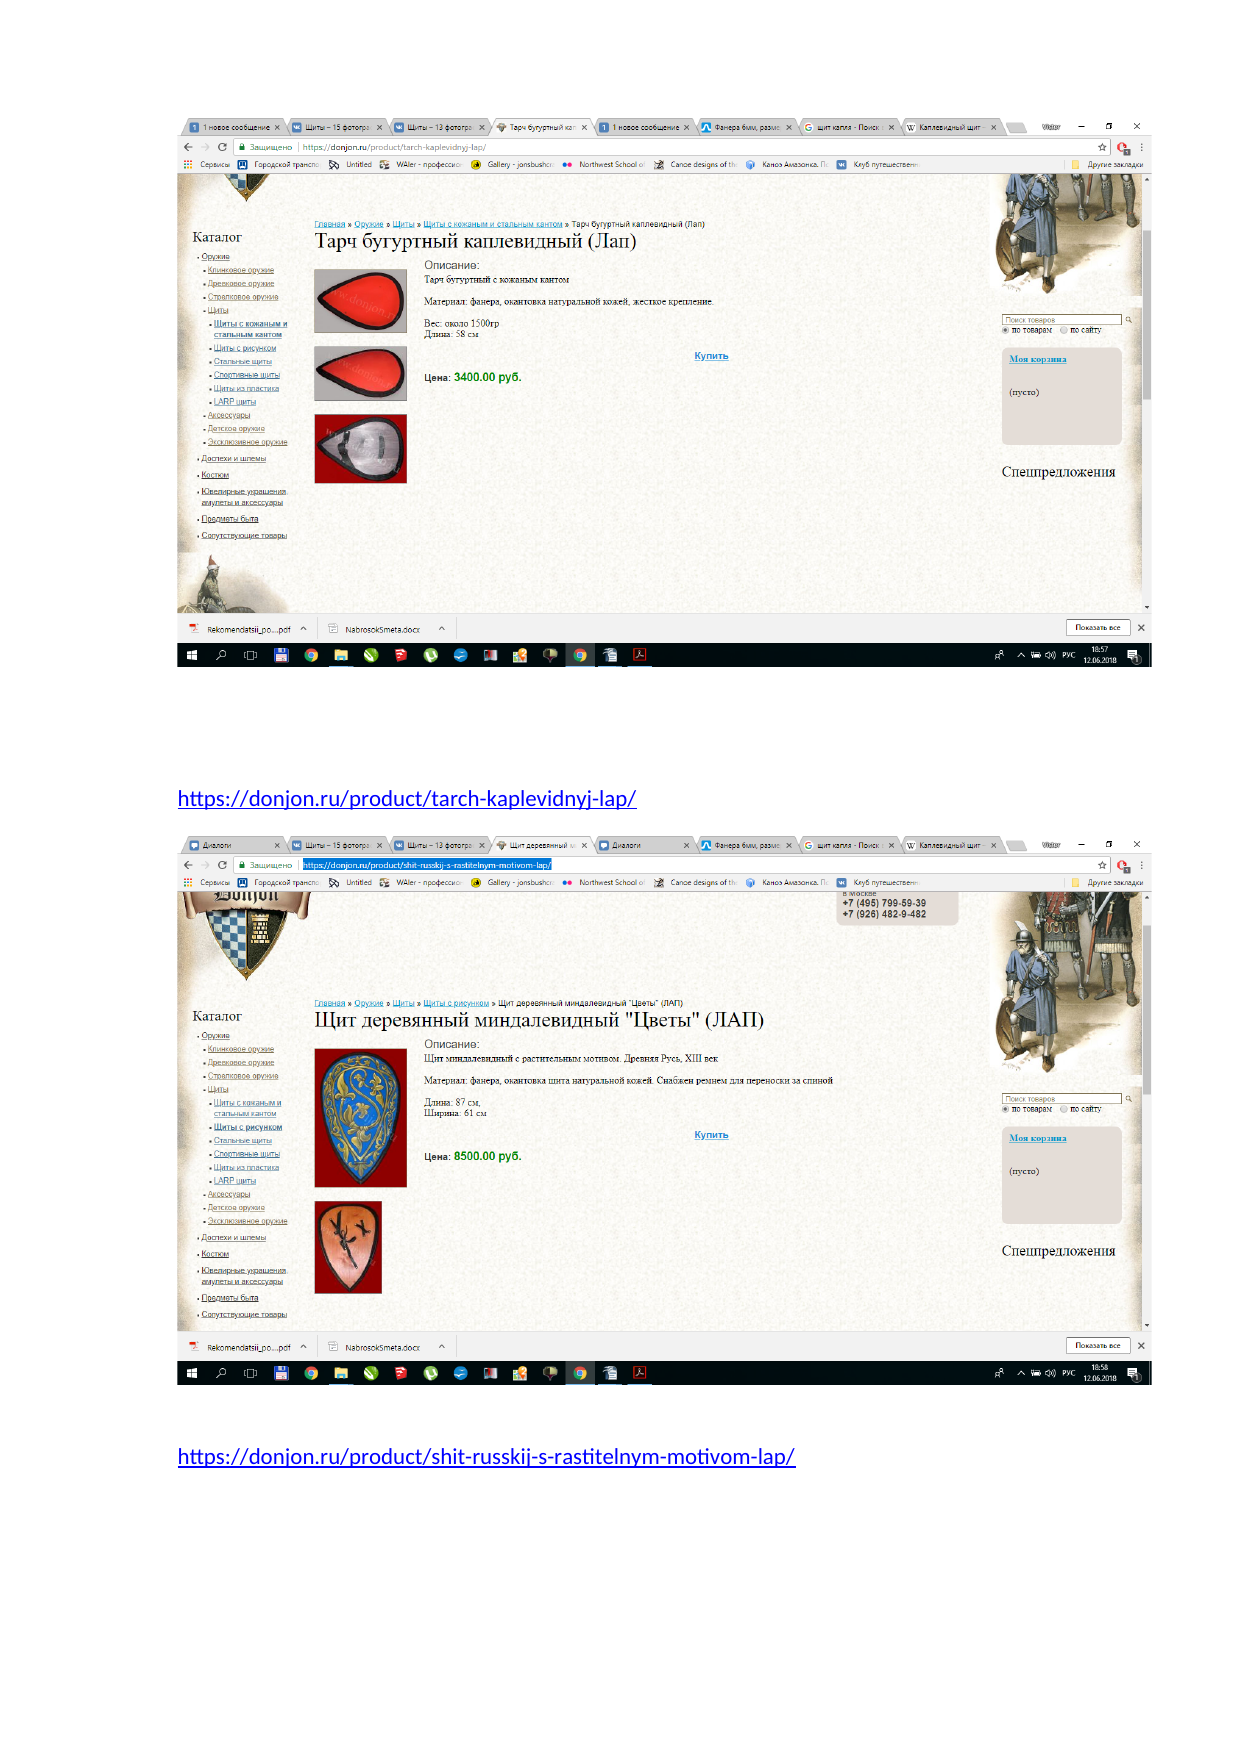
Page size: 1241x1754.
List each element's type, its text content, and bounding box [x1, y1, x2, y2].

text https://donjon.ru/product/shit-russkij-s-rastitelnym-motivom-lap/ [177, 1442, 1152, 1470]
text https://donjon.ru/product/tarch-kaplevidnyj-lap/ [177, 784, 1152, 812]
picture [177, 836, 1152, 1385]
picture [177, 118, 1152, 667]
